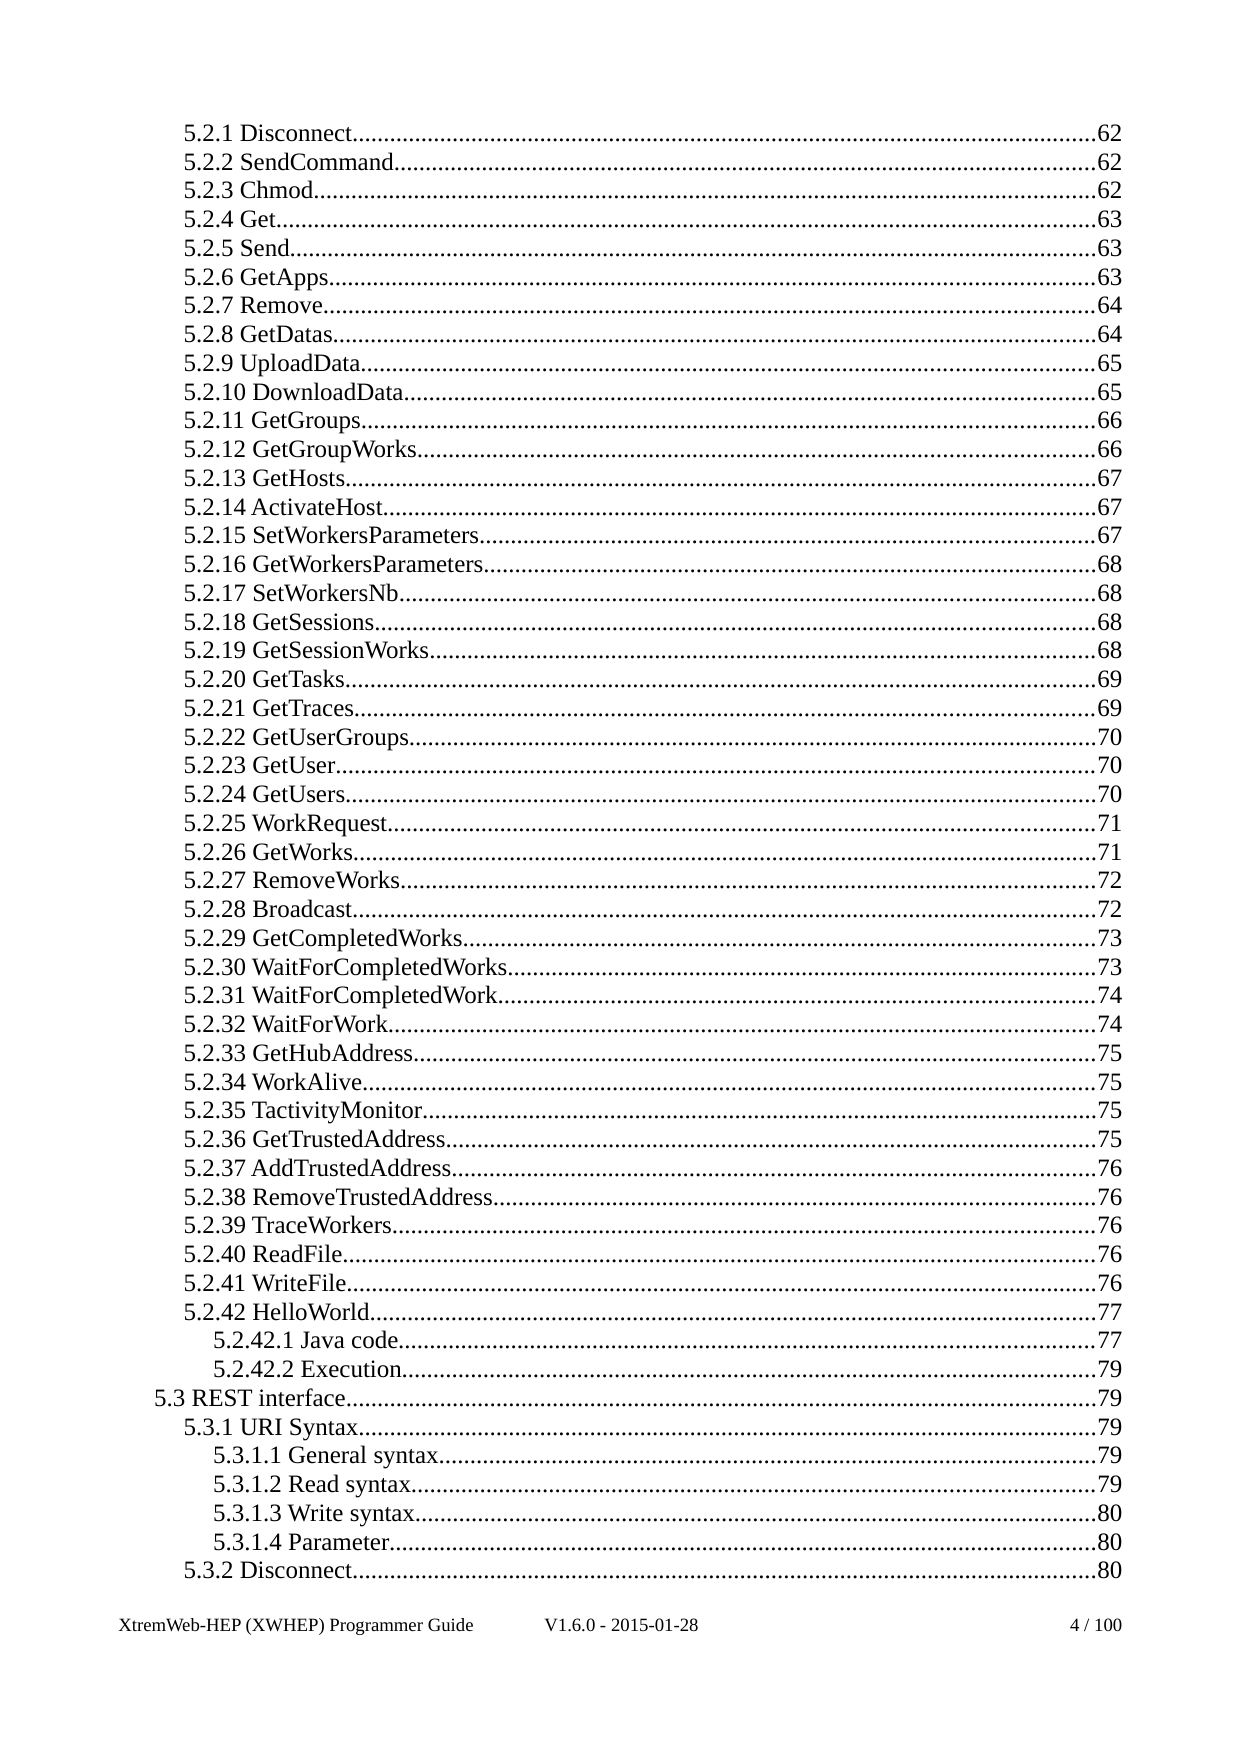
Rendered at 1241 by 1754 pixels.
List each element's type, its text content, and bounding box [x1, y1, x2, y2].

text 5.2.10 DownloadData 65 [177, 377, 1122, 406]
text 5.2.42 HelloWorld 77 [177, 1297, 1122, 1326]
text 5.2.32 WaitForWork 74 [177, 1009, 1122, 1038]
text 5.3.1.1 General syntax 79 [207, 1441, 1122, 1469]
text 5.2.15 SetWorkersParameters 67 [177, 521, 1122, 549]
text 5.2.24 GetUsers 70 [177, 779, 1122, 808]
text 5.2.38 RemoveTrustedAddress 76 [177, 1182, 1122, 1211]
text 5.3 REST interface 79 [148, 1383, 1122, 1412]
text 5.2.21 GetTraces 69 [177, 693, 1122, 722]
text 5.3.1.2 Read syntax 79 [207, 1469, 1122, 1498]
text 5.2.6 GetApps 63 [177, 262, 1122, 291]
text 5.2.13 GetHosts 67 [177, 463, 1122, 492]
text 5.2.19 GetSessionWorks 68 [177, 636, 1122, 664]
text 5.2.17 SetWorkersNb 68 [177, 578, 1122, 607]
text 5.2.42.1 Java code 77 [207, 1326, 1122, 1354]
text 5.2.11 GetGroups 66 [177, 406, 1122, 434]
text 5.2.7 Remove 64 [177, 291, 1122, 319]
text 5.2.29 GetCompletedWorks 73 [177, 923, 1122, 952]
text 5.2.9 UploadData 65 [177, 348, 1122, 377]
text 5.2.39 TraceWorkers 76 [177, 1211, 1122, 1239]
text 5.2.40 ReadFile 76 [177, 1239, 1122, 1268]
text 5.2.18 GetSessions 68 [177, 607, 1122, 636]
text 5.2.30 WaitForCompletedWorks 73 [177, 952, 1122, 981]
text 5.2.35 TactivityMonitor 75 [177, 1096, 1122, 1124]
text 5.2.3 Chmod 62 [177, 176, 1122, 204]
text 5.3.1.4 Parameter 80 [207, 1527, 1122, 1556]
text 5.2.25 WorkRequest 71 [177, 808, 1122, 837]
text 5.2.31 WaitForCompletedWork 74 [177, 981, 1122, 1009]
text 5.2.14 ActivateHost 67 [177, 492, 1122, 521]
text 5.2.33 GetHubAddress 75 [177, 1038, 1122, 1067]
text 5.2.2 SendCommand 62 [177, 147, 1122, 176]
text 5.3.1.3 Write syntax 80 [207, 1498, 1122, 1527]
text 5.2.27 RemoveWorks 72 [177, 866, 1122, 894]
text 5.2.5 Send 63 [177, 233, 1122, 262]
text 5.2.42.2 Execution 79 [207, 1354, 1122, 1383]
text 5.2.22 GetUserGroups 70 [177, 722, 1122, 751]
text 5.2.4 Get 63 [177, 204, 1122, 233]
text 5.3.2 Disconnect 80 [177, 1556, 1122, 1584]
text 5.2.20 GetTasks 69 [177, 664, 1122, 693]
text 5.3.1 URI Syntax 79 [177, 1412, 1122, 1441]
text 5.2.8 GetDatas 64 [177, 319, 1122, 348]
text 5.2.26 GetWorks 71 [177, 837, 1122, 866]
text 5.2.41 WriteFile 76 [177, 1268, 1122, 1297]
text 5.2.37 AddTrustedAddress 76 [177, 1153, 1122, 1182]
text 5.2.1 Disconnect 62 [177, 118, 1122, 147]
text 5.2.36 GetTrustedAddress 75 [177, 1124, 1122, 1153]
text 5.2.12 GetGroupWorks 66 [177, 434, 1122, 463]
text 5.2.28 Broadcast 72 [177, 894, 1122, 923]
text 5.2.23 GetUser 70 [177, 751, 1122, 779]
text 5.2.34 WorkAlive 75 [177, 1067, 1122, 1096]
text 5.2.16 GetWorkersParameters 68 [177, 549, 1122, 578]
